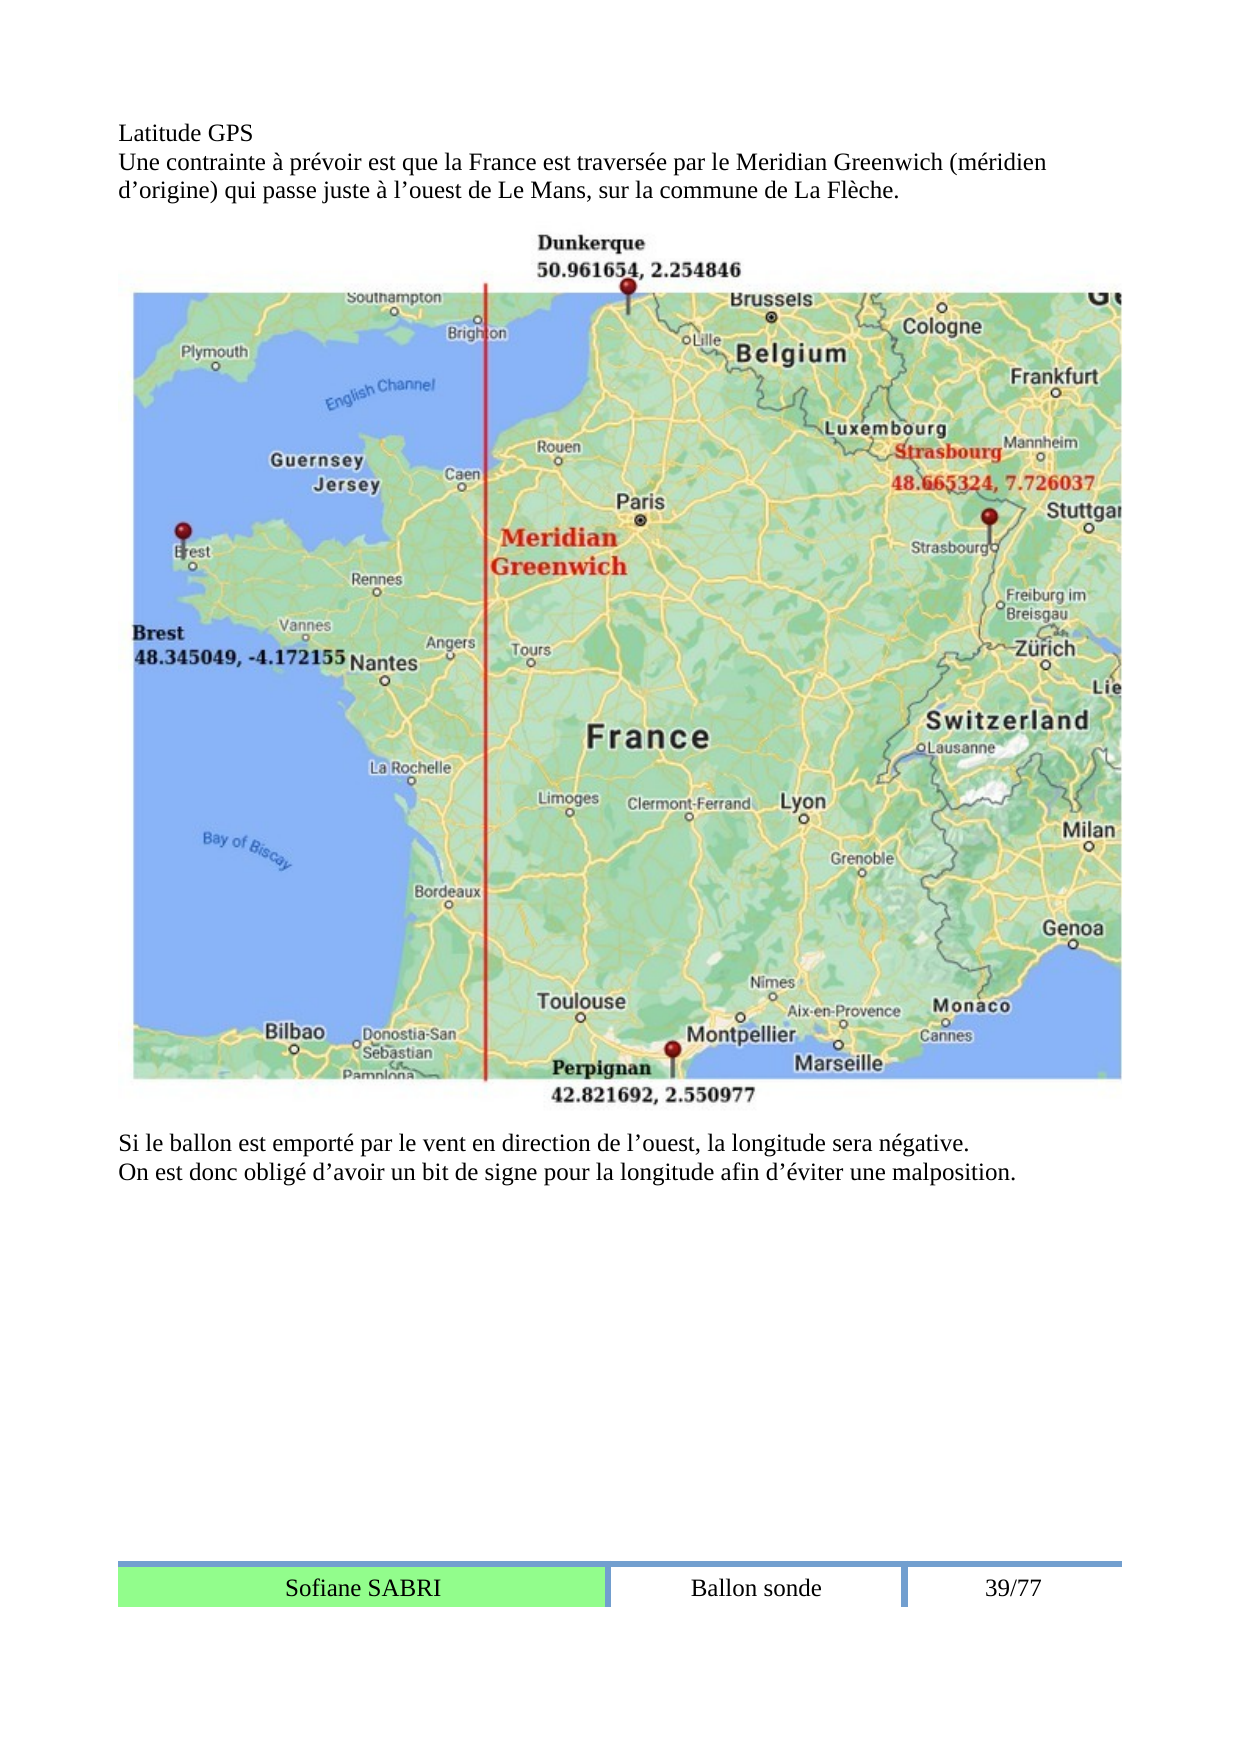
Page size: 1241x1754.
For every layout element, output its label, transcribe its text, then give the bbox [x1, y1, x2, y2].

text On est donc obligé d’avoir un bit de signe pour la longitude afin d’éviter une malposition. [118, 1157, 1122, 1185]
text Latitude GPS [118, 118, 1122, 147]
text Si le ballon est emporté par le vent en direction de l’ouest, la longitude sera négative. [118, 1128, 1122, 1157]
text [118, 204, 1122, 221]
picture [118, 221, 1123, 1128]
text Une contrainte à prévoir est que la France est traversée par le Meridian Greenwich (méridien d’origine) qui passe juste à l’ouest de Le Mans, sur la commune de La Flèche. [118, 147, 1122, 204]
